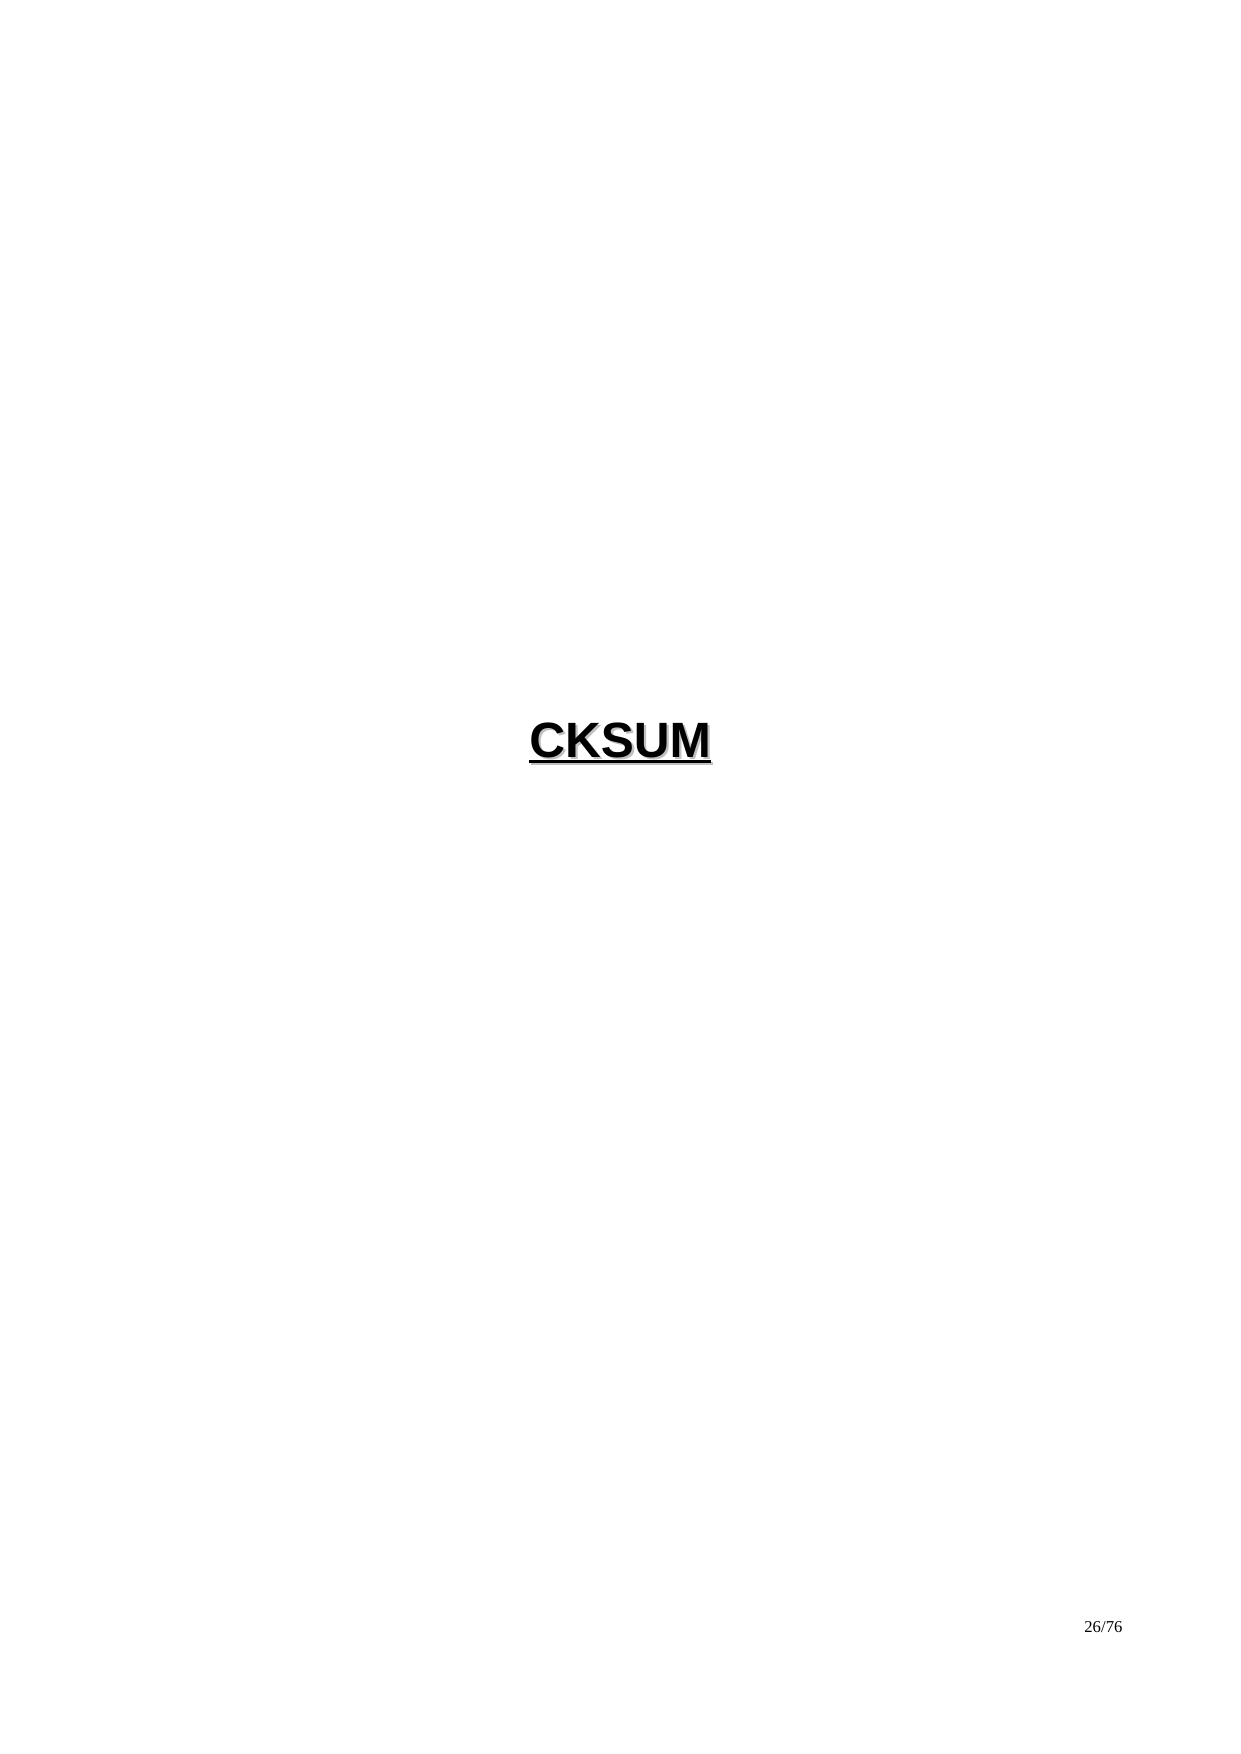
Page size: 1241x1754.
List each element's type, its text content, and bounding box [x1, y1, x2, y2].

subtitle CKSUM [118, 711, 1122, 768]
